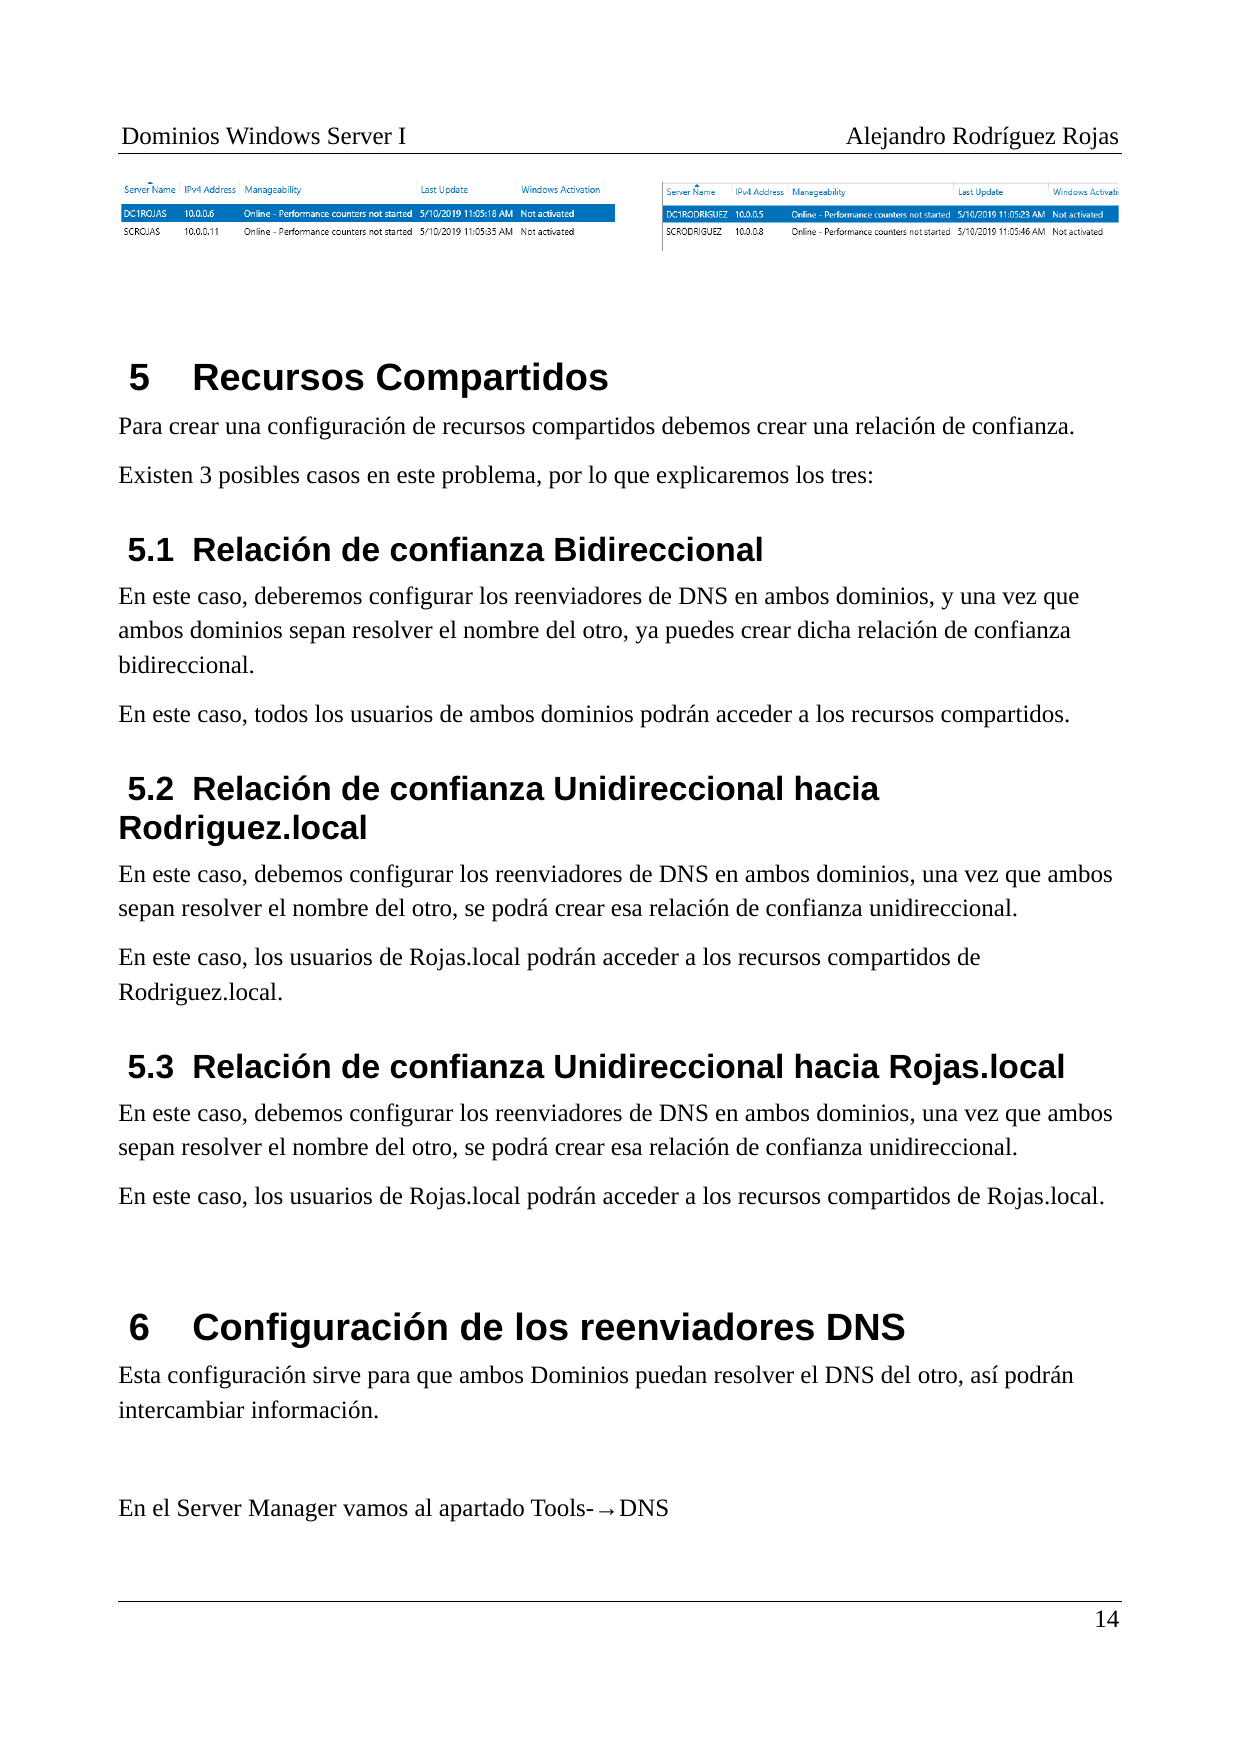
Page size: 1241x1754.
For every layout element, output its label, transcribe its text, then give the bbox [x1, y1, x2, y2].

text En este caso, debemos configurar los reenviadores de DNS en ambos dominios, una vez que ambos sepan resolver el nombre del otro, se podrá crear esa relación de confianza unidireccional. [118, 859, 1122, 922]
subtitle Relación de confianza Bidireccional [118, 530, 1122, 568]
subtitle Relación de confianza Unidireccional hacia Rodriguez.local [118, 769, 1122, 846]
picture [660, 182, 831, 221]
text En este caso, debemos configurar los reenviadores de DNS en ambos dominios, una vez que ambos sepan resolver el nombre del otro, se podrá crear esa relación de confianza unidireccional. [118, 1098, 1122, 1161]
subtitle Recursos Compartidos [118, 355, 1122, 398]
text Existen 3 posibles casos en este problema, por lo que explicaremos los tres: [118, 460, 1122, 489]
subtitle Relación de confianza Unidireccional hacia Rojas.local [118, 1047, 1122, 1085]
text En este caso, los usuarios de Rojas.local podrán acceder a los recursos compartidos de Rodriguez.local. [118, 942, 1122, 1005]
text En este caso, los usuarios de Rojas.local podrán acceder a los recursos compartidos de Rojas.local. [118, 1181, 1122, 1210]
picture [121, 182, 310, 222]
text Para crear una configuración de recursos compartidos debemos crear una relación de confianza. [118, 411, 1122, 439]
text Esta configuración sirve para que ambos Dominios puedan resolver el DNS del otro, así podrán intercambiar información. [118, 1361, 1122, 1424]
text En este caso, deberemos configurar los reenviadores de DNS en ambos dominios, y una vez que ambos dominios sepan resolver el nombre del otro, ya puedes crear dicha relación de confianza bidireccional. [118, 581, 1122, 679]
subtitle Configuración de los reenviadores DNS [118, 1304, 1122, 1348]
text En este caso, todos los usuarios de ambos dominios podrán acceder a los recursos compartidos. [118, 699, 1122, 728]
text En el Server Manager vamos al apartado Tools-→DNS [118, 1493, 1122, 1522]
